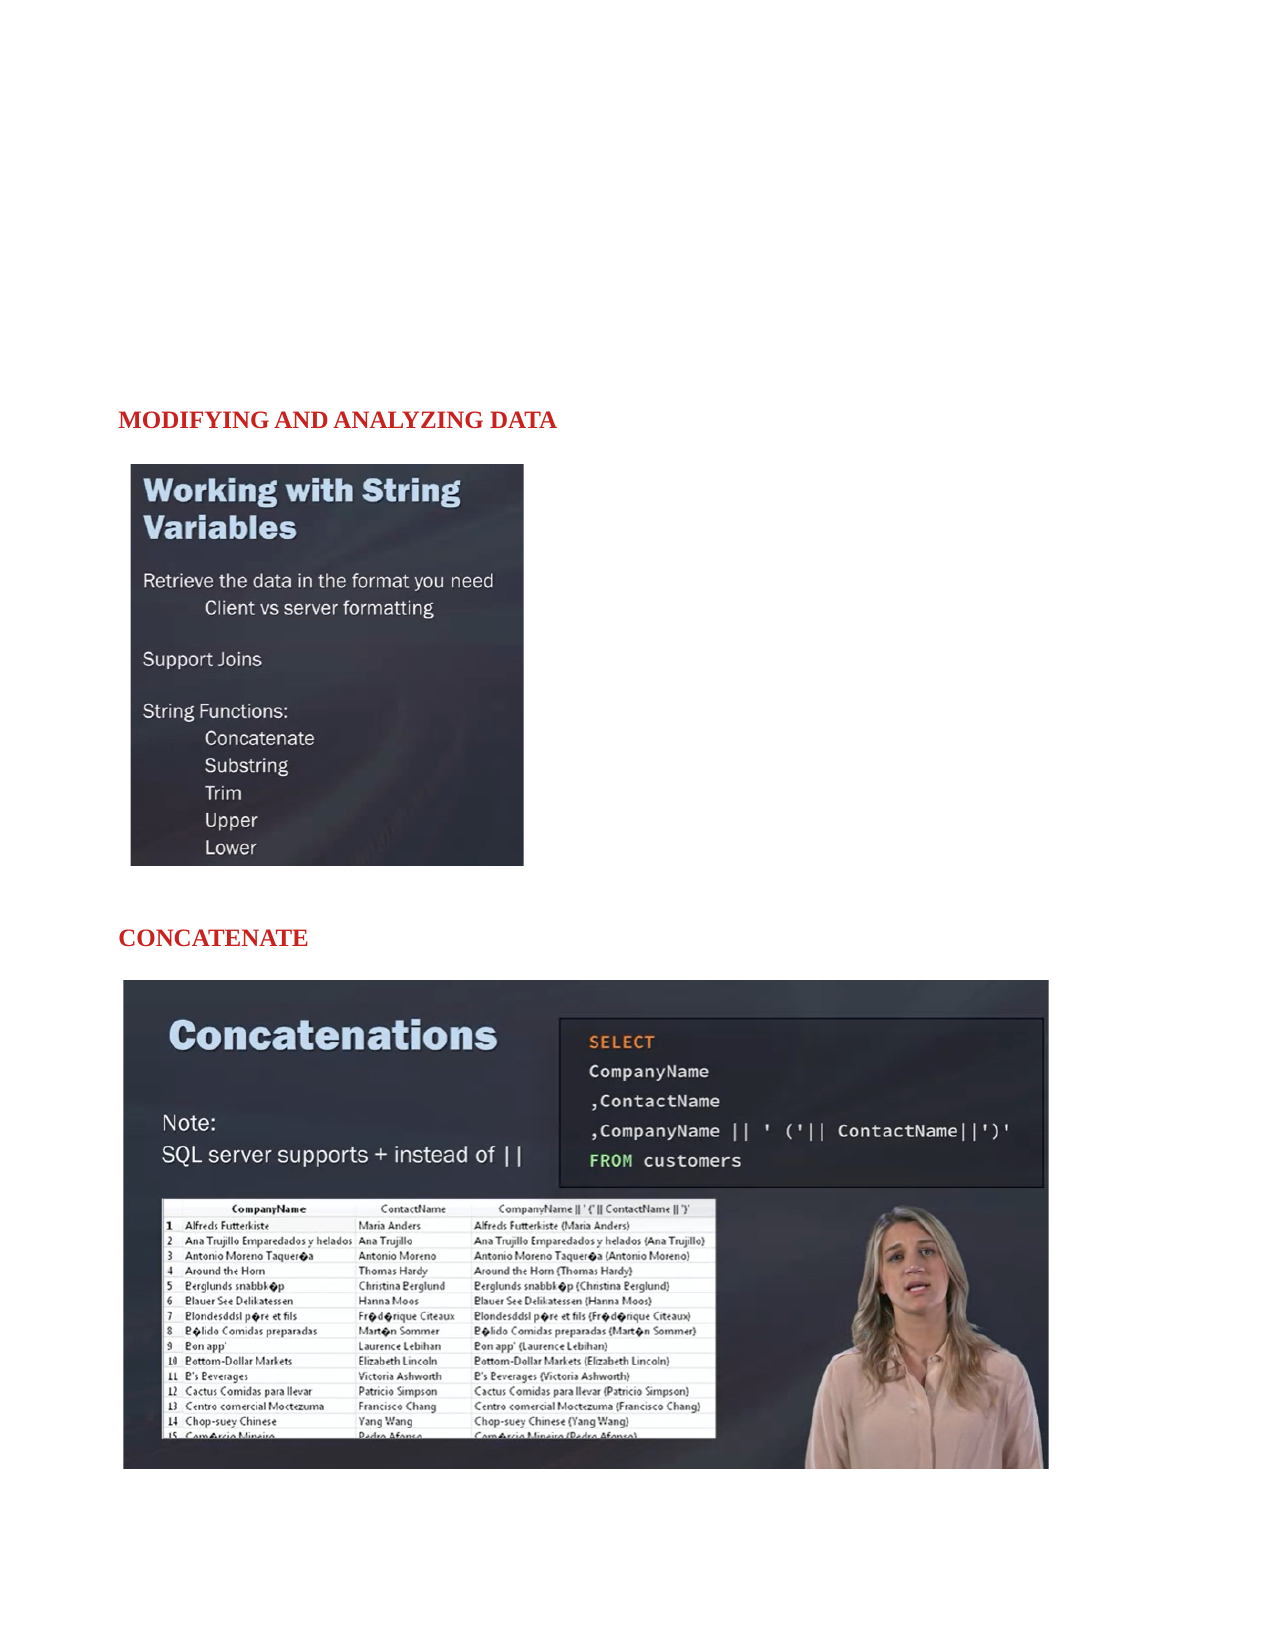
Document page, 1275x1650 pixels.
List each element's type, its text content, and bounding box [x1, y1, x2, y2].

text CONCATENATE [118, 923, 1157, 952]
text MODIFYING AND ANALYZING DATA [118, 406, 1157, 434]
picture [130, 464, 524, 866]
picture [123, 980, 1049, 1469]
